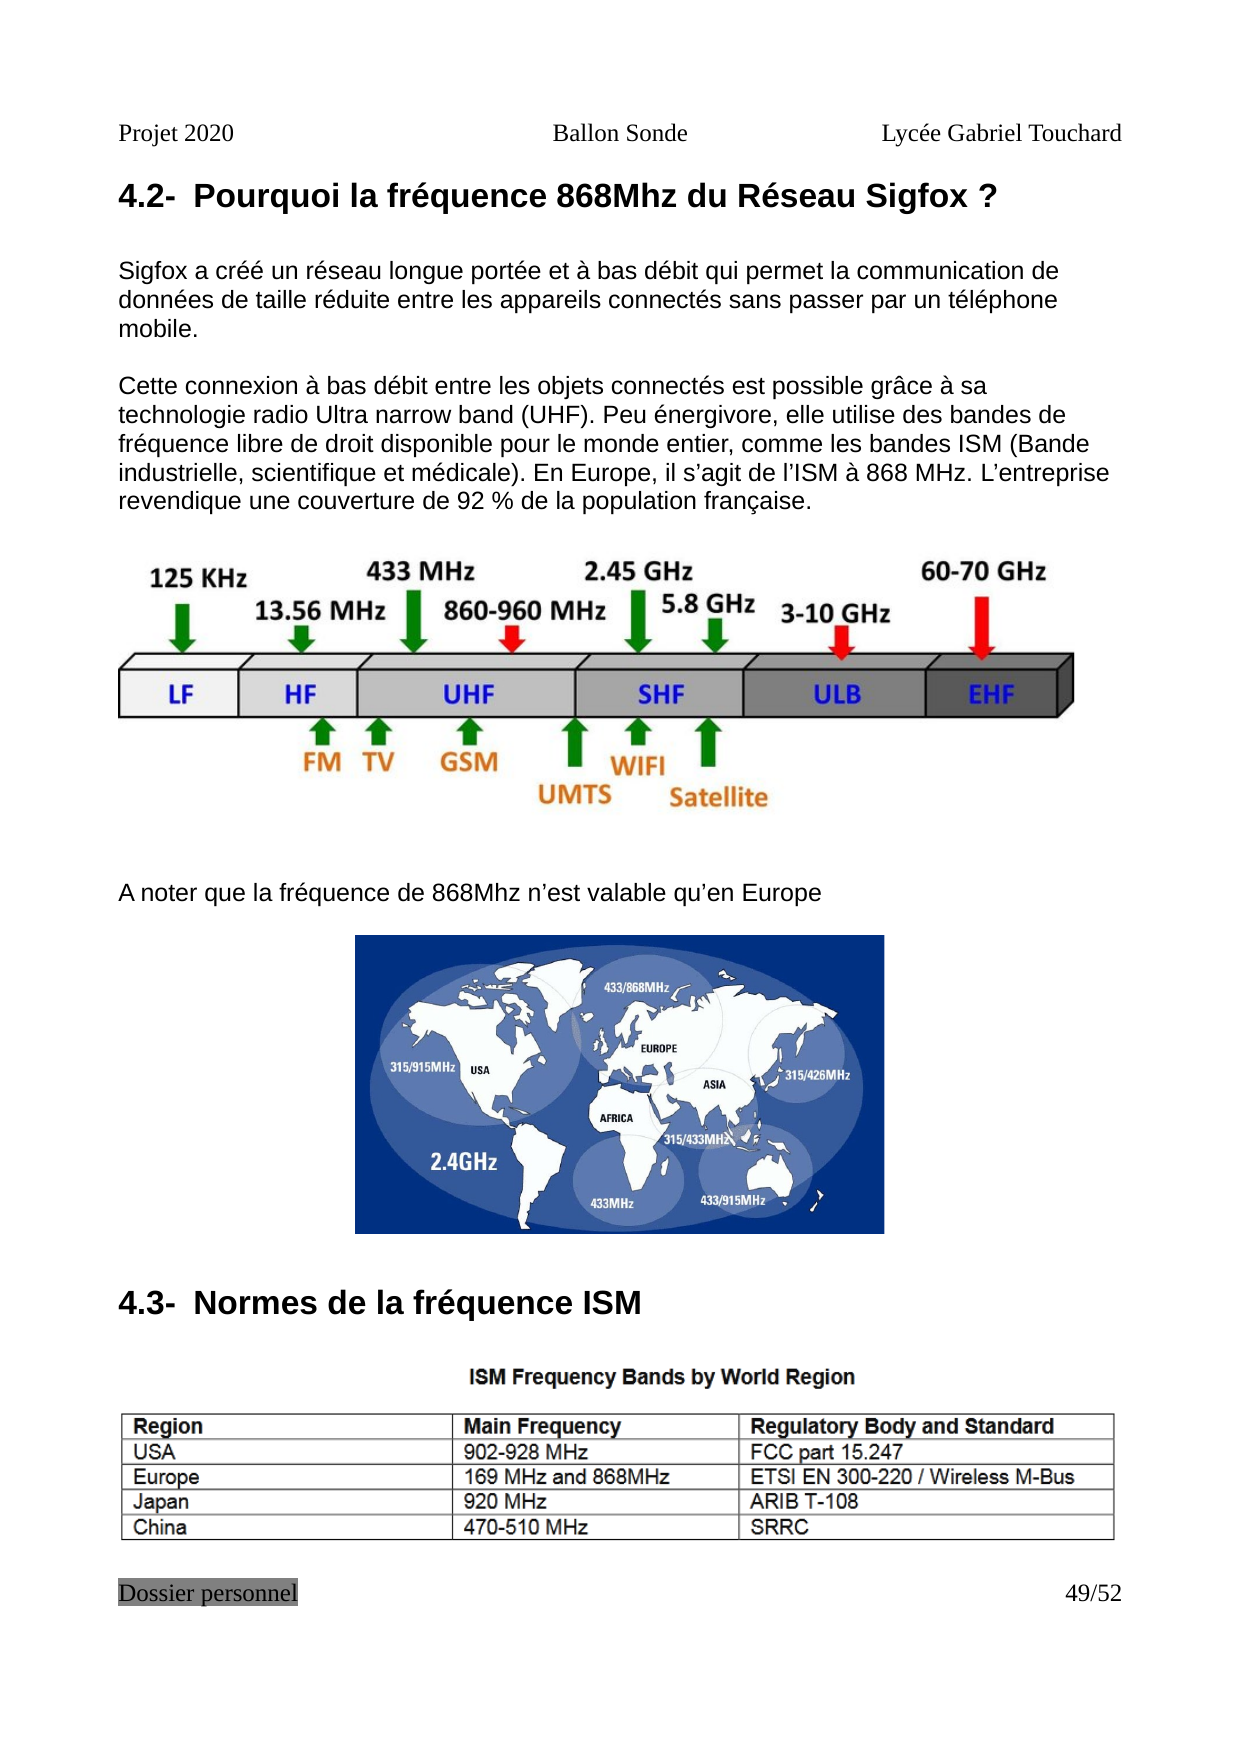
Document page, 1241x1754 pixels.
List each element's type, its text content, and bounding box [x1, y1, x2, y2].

text Cette connexion à bas débit entre les objets connectés est possible grâce à sa technologie radio Ultra narrow band (UHF). Peu énergivore, elle utilise des bandes de fréquence libre de droit disponible pour le monde entier, comme les bandes ISM (Bande industrielle, scientifique et médicale). En Europe, il s’agit de l’ISM à 868 MHz. L’entreprise revendique une couverture de 92 % de la population française. [118, 371, 1122, 515]
subtitle Normes de la fréquence ISM [118, 1283, 1122, 1322]
text Sigfox a créé un réseau longue portée et à bas débit qui permet la communication de données de taille réduite entre les appareils connectés sans passer par un téléphone mobile. [118, 256, 1122, 342]
subtitle Pourquoi la fréquence 868Mhz du Réseau Sigfox ? [118, 176, 1122, 215]
picture [118, 1363, 1119, 1548]
text A noter que la fréquence de 868Mhz n’est valable qu’en Europe [118, 878, 1122, 907]
picture [118, 543, 1081, 819]
picture [355, 935, 885, 1234]
